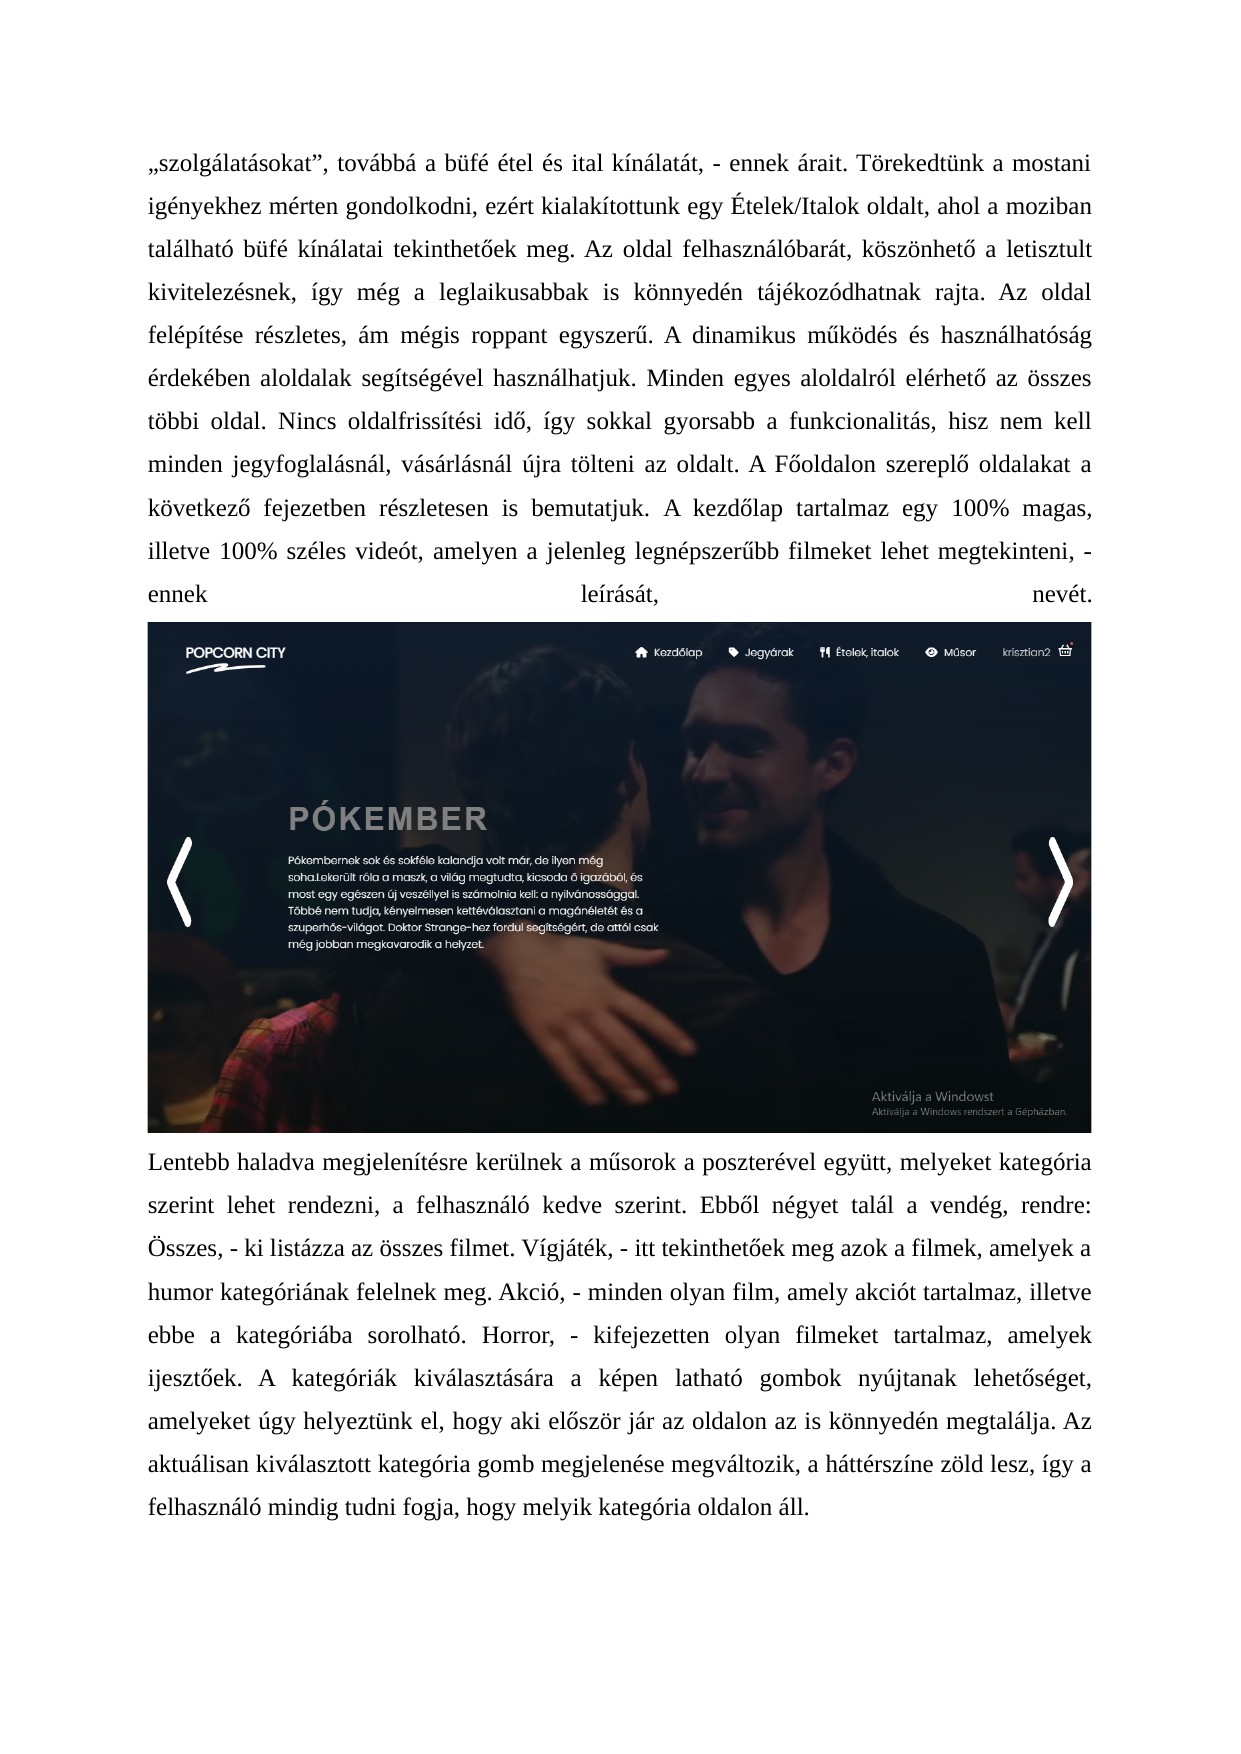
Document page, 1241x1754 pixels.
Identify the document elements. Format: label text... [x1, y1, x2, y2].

text „szolgálatásokat”, továbbá a büfé étel és ital kínálatát, - ennek árait. Törekedtünk a mostani igényekhez mérten gondolkodni, ezért kialakítottunk egy Ételek/Italok oldalt, ahol a moziban található büfé kínálatai tekinthetőek meg. Az oldal felhasználóbarát, köszönhető a letisztult kivitelezésnek, így még a leglaikusabbak is könnyedén tájékozódhatnak rajta. Az oldal felépítése részletes, ám mégis roppant egyszerű. A dinamikus működés és használhatóság érdekében aloldalak segítségével használhatjuk. Minden egyes aloldalról elérhető az összes többi oldal. Nincs oldalfrissítési idő, így sokkal gyorsabb a funkcionalitás, hisz nem kell minden jegyfoglalásnál, vásárlásnál újra tölteni az oldalt. A Főoldalon szereplő oldalakat a következő fejezetben részletesen is bemutatjuk. A kezdőlap tartalmaz egy 100% magas, illetve 100% széles videót, amelyen a jelenleg legnépszerűbb filmeket lehet megtekinteni, - ennek leírását, nevét. Lentebb haladva megjelenítésre kerülnek a műsorok a poszterével együtt, melyeket kategória szerint lehet rendezni, a felhasználó kedve szerint. Ebből négyet talál a vendég, rendre: Összes, - ki listázza az összes filmet. Vígjáték, - itt tekinthetőek meg azok a filmek, amelyek a humor kategóriának felelnek meg. Akció, - minden olyan film, amely akciót tartalmaz, illetve ebbe a kategóriába sorolható. Horror, - kifejezetten olyan filmeket tartalmaz, amelyek ijesztőek. A kategóriák kiválasztására a képen latható gombok nyújtanak lehetőséget, amelyeket úgy helyeztünk el, hogy aki először jár az oldalon az is könnyedén megtalálja. Az aktuálisan kiválasztott kategória gomb megjelenése megváltozik, a háttérszíne zöld lesz, így a felhasználó mindig tudni fogja, hogy melyik kategória oldalon áll. [148, 148, 1093, 1521]
